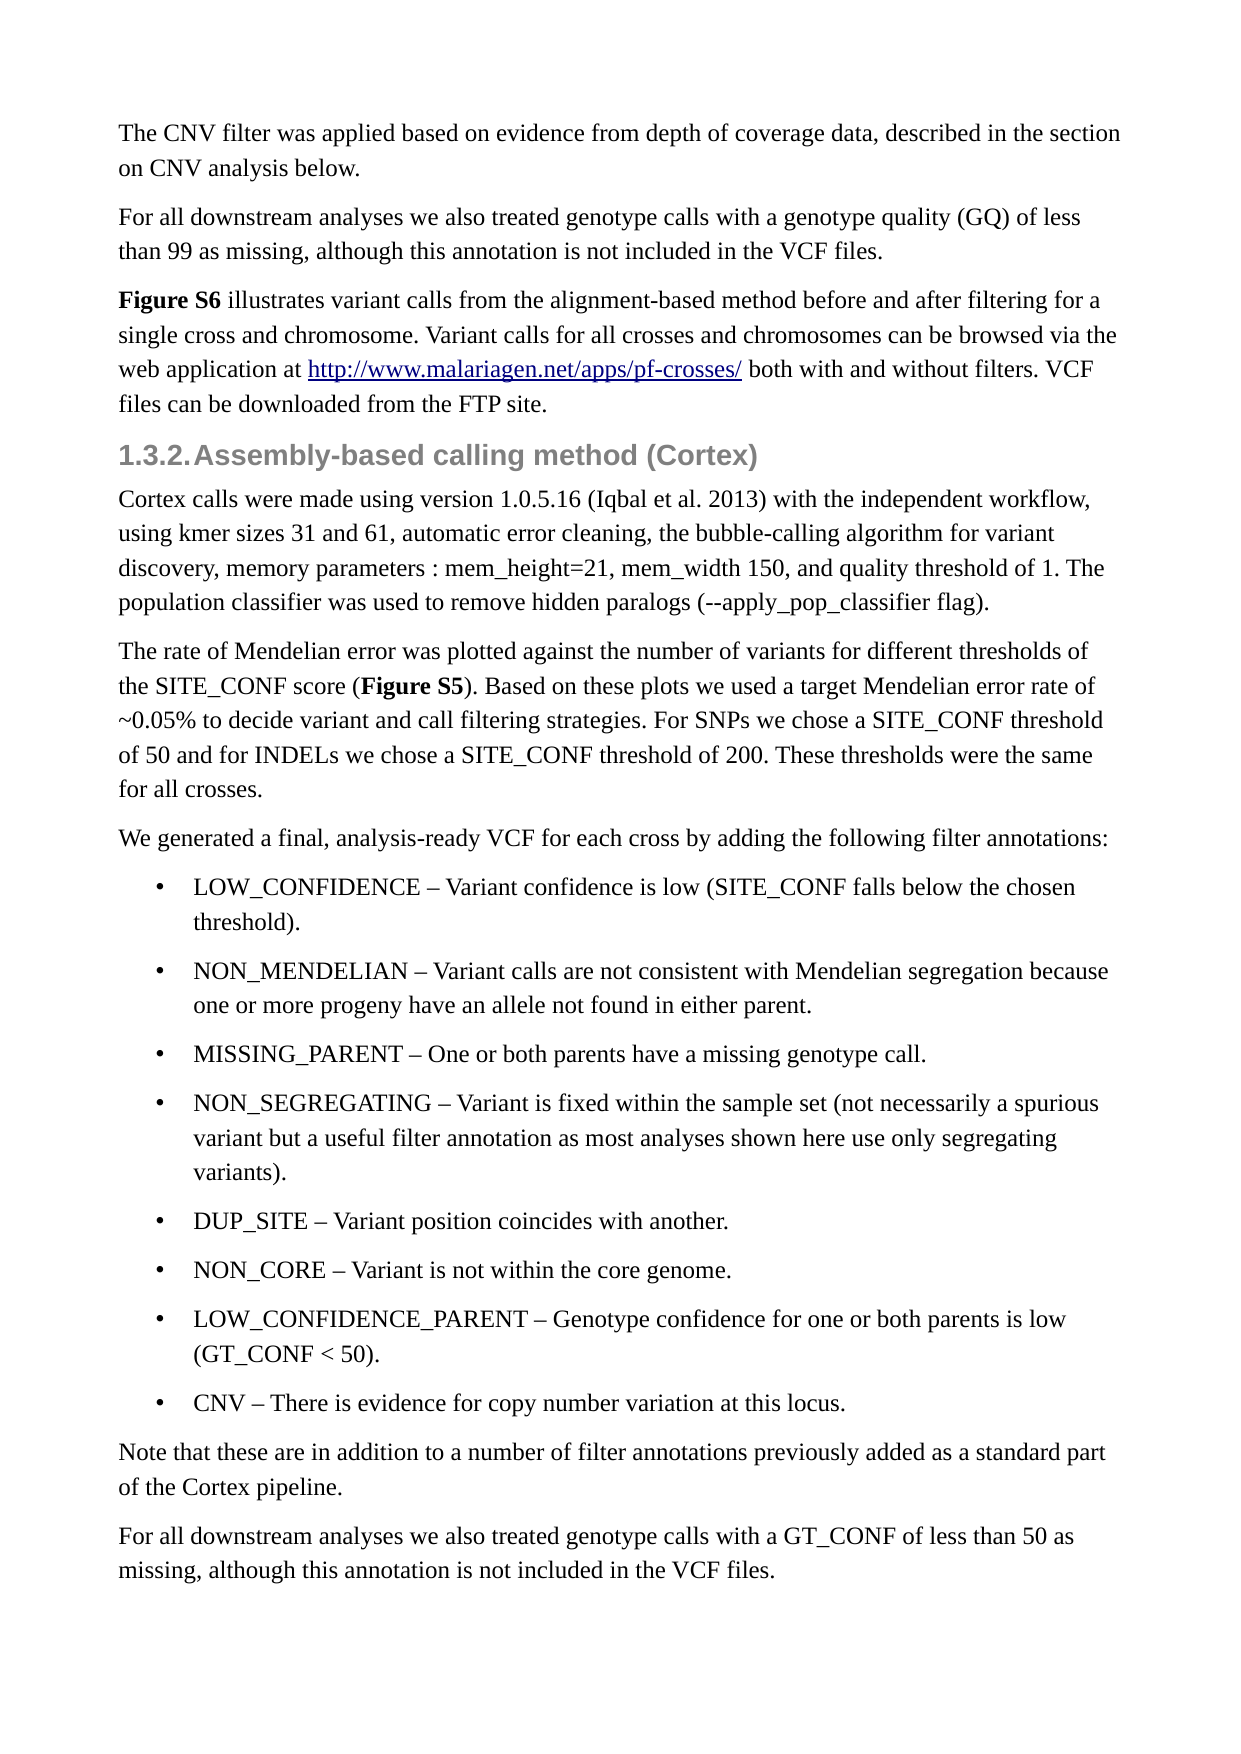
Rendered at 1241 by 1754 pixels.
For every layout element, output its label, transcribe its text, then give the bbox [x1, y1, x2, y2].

list CNV – There is evidence for copy number variation at this locus. [156, 1388, 1122, 1417]
list MISSING_PARENT – One or both parents have a missing genotype call. [156, 1039, 1122, 1068]
list DUP_SITE – Variant position coincides with another. [156, 1206, 1122, 1235]
subtitle Assembly-based calling method (Cortex) [118, 438, 1122, 471]
text For all downstream analyses we also treated genotype calls with a genotype quality (GQ) of less than 99 as missing, although this annotation is not included in the VCF files. [118, 202, 1122, 265]
text We generated a final, analysis-ready VCF for each cross by adding the following filter annotations: [118, 823, 1122, 852]
text For all downstream analyses we also treated genotype calls with a GT_CONF of less than 50 as missing, although this annotation is not included in the VCF files. [118, 1521, 1122, 1584]
text The CNV filter was applied based on evidence from depth of coverage data, described in the section on CNV analysis below. [118, 118, 1122, 181]
list NON_CORE – Variant is not within the core genome. [156, 1256, 1122, 1284]
list LOW_CONFIDENCE – Variant confidence is low (SITE_CONF falls below the chosen threshold). [156, 872, 1122, 936]
text The rate of Mendelian error was plotted against the number of variants for different thresholds of the SITE_CONF score (Figure S5). Based on these plots we used a target Mendelian error rate of ~0.05% to decide variant and call filtering strategies. For SNPs we chose a SITE_CONF threshold of 50 and for INDELs we chose a SITE_CONF threshold of 200. These thresholds were the same for all crosses. [118, 636, 1122, 803]
text Cortex calls were made using version 1.0.5.16 (Iqbal et al. 2013)⁠ with the independent workflow, using kmer sizes 31 and 61, automatic error cleaning, the bubble-calling algorithm for variant discovery, memory parameters : mem_height=21, mem_width 150, and quality threshold of 1. The population classifier was used to remove hidden paralogs (--apply_pop_classifier flag). [118, 484, 1122, 616]
list NON_SEGREGATING – Variant is fixed within the sample set (not necessarily a spurious variant but a useful filter annotation as most analyses shown here use only segregating variants). [156, 1088, 1122, 1186]
text Note that these are in addition to a number of filter annotations previously added as a standard part of the Cortex pipeline. [118, 1437, 1122, 1500]
list NON_MENDELIAN – Variant calls are not consistent with Mendelian segregation because one or more progeny have an allele not found in either parent. [156, 956, 1122, 1019]
text Figure S6 illustrates variant calls from the alignment-based method before and after filtering for a single cross and chromosome. Variant calls for all crosses and chromosomes can be browsed via the web application at http://www.malariagen.net/apps/pf-crosses/ both with and without filters. VCF files can be downloaded from the FTP site. [118, 285, 1122, 417]
list LOW_CONFIDENCE_PARENT – Genotype confidence for one or both parents is low (GT_CONF < 50). [156, 1304, 1122, 1368]
